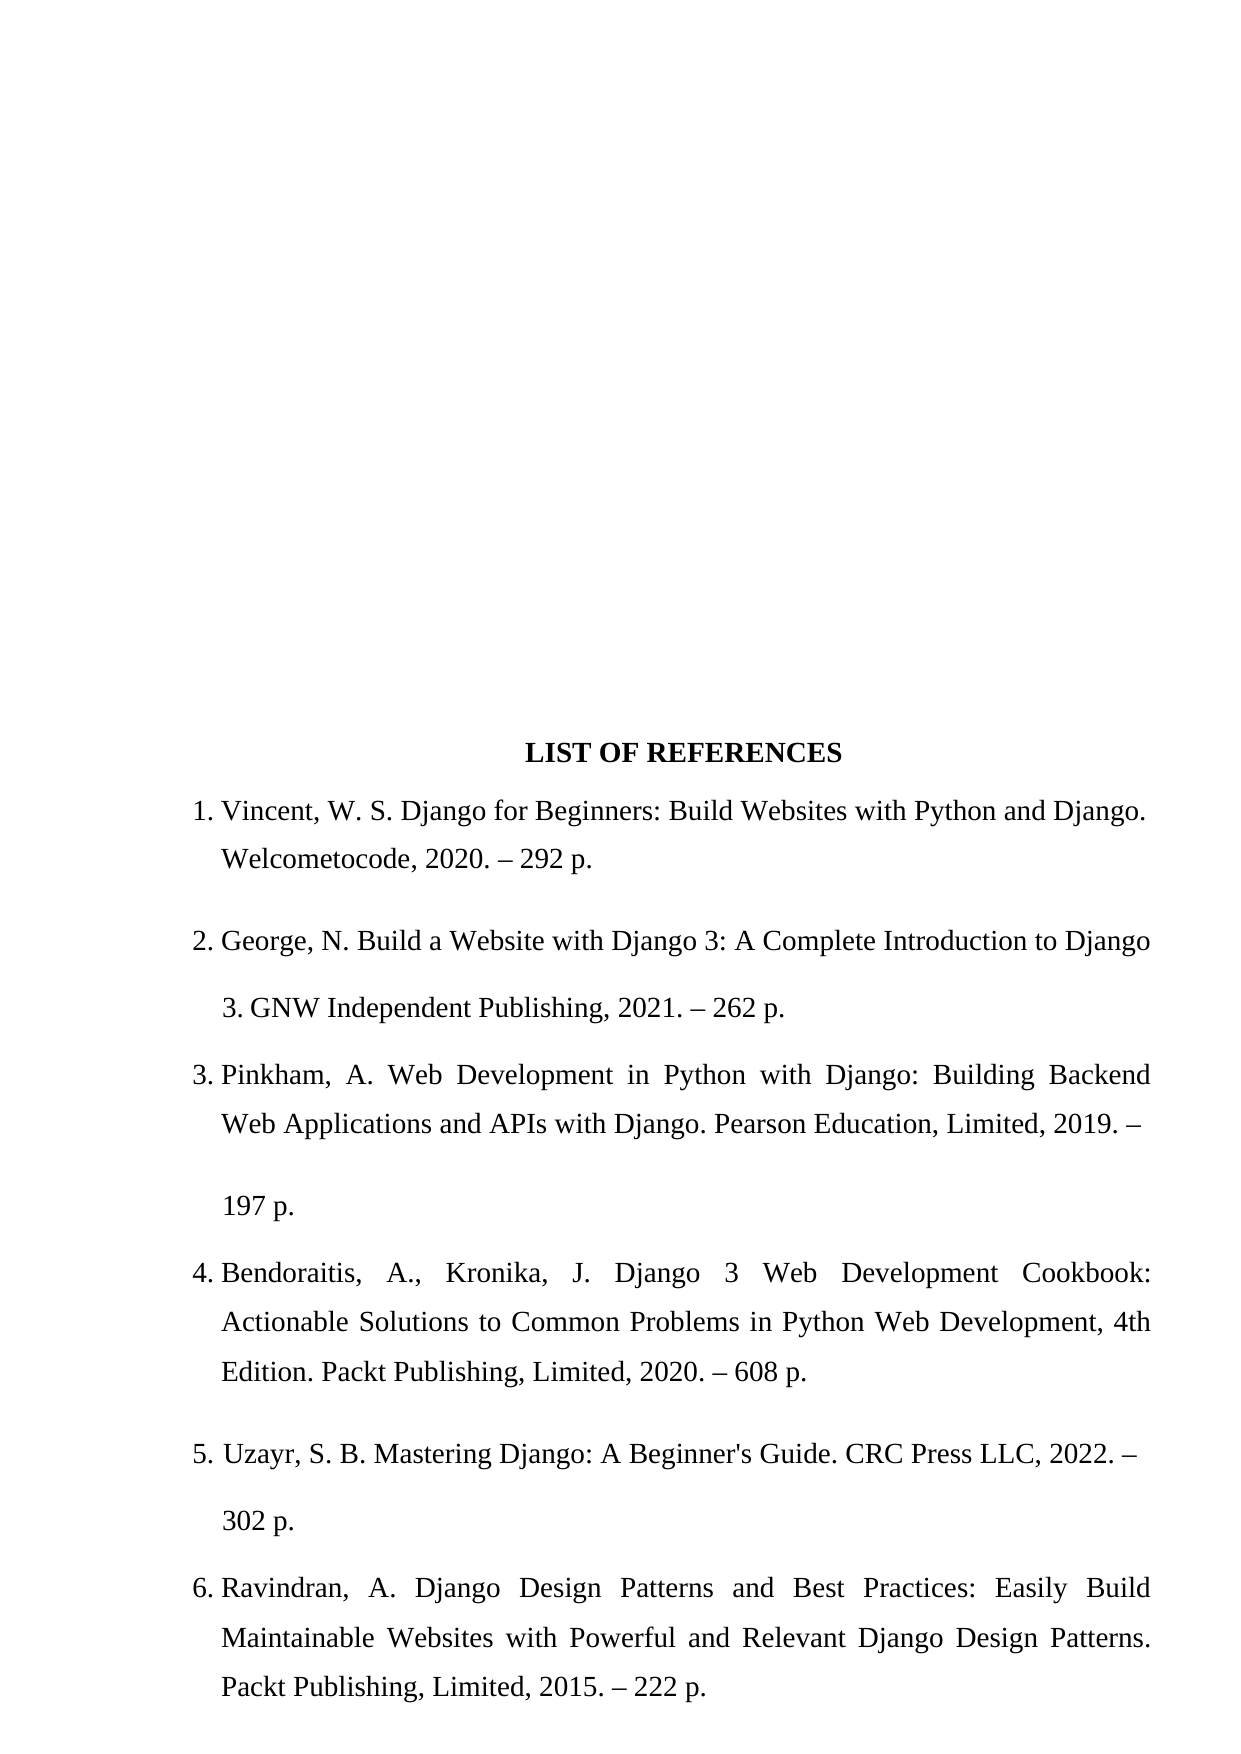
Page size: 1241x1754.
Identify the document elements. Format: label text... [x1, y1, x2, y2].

list GNW Independent Publishing, 2021. – 262 p. [222, 990, 1152, 1024]
list Bendoraitis, A., Kronika, J. Django 3 Web Development Cookbook: Actionable Solutions to Common Problems in Python Web Development, 4th Edition. Packt Publishing, Limited, 2020. – 608 p. [192, 1255, 1152, 1387]
list p. [222, 1503, 1152, 1537]
list Vincent, W. S. Django for Beginners: Build Websites with Python and Django. Welcometocode, 2020. – 292 p. [192, 793, 1150, 875]
list p. [222, 1188, 1152, 1222]
text LIST OF REFERENCES [525, 735, 1152, 768]
list Uzayr, S. B. Mastering Django: A Beginner's Guide. CRC Press LLC, 2022. – [192, 1436, 1152, 1470]
list Pinkham, A. Web Development in Python with Django: Building Backend Web Applications and APIs with Django. Pearson Education, Limited, 2019. – [192, 1057, 1152, 1139]
list Ravindran, A. Django Design Patterns and Best Practices: Easily Build Maintainable Websites with Powerful and Relevant Django Design Patterns. Packt Publishing, Limited, 2015. – 222 p. [192, 1571, 1152, 1703]
list George, N. Build a Website with Django 3: A Complete Introduction to Django [192, 923, 1152, 957]
